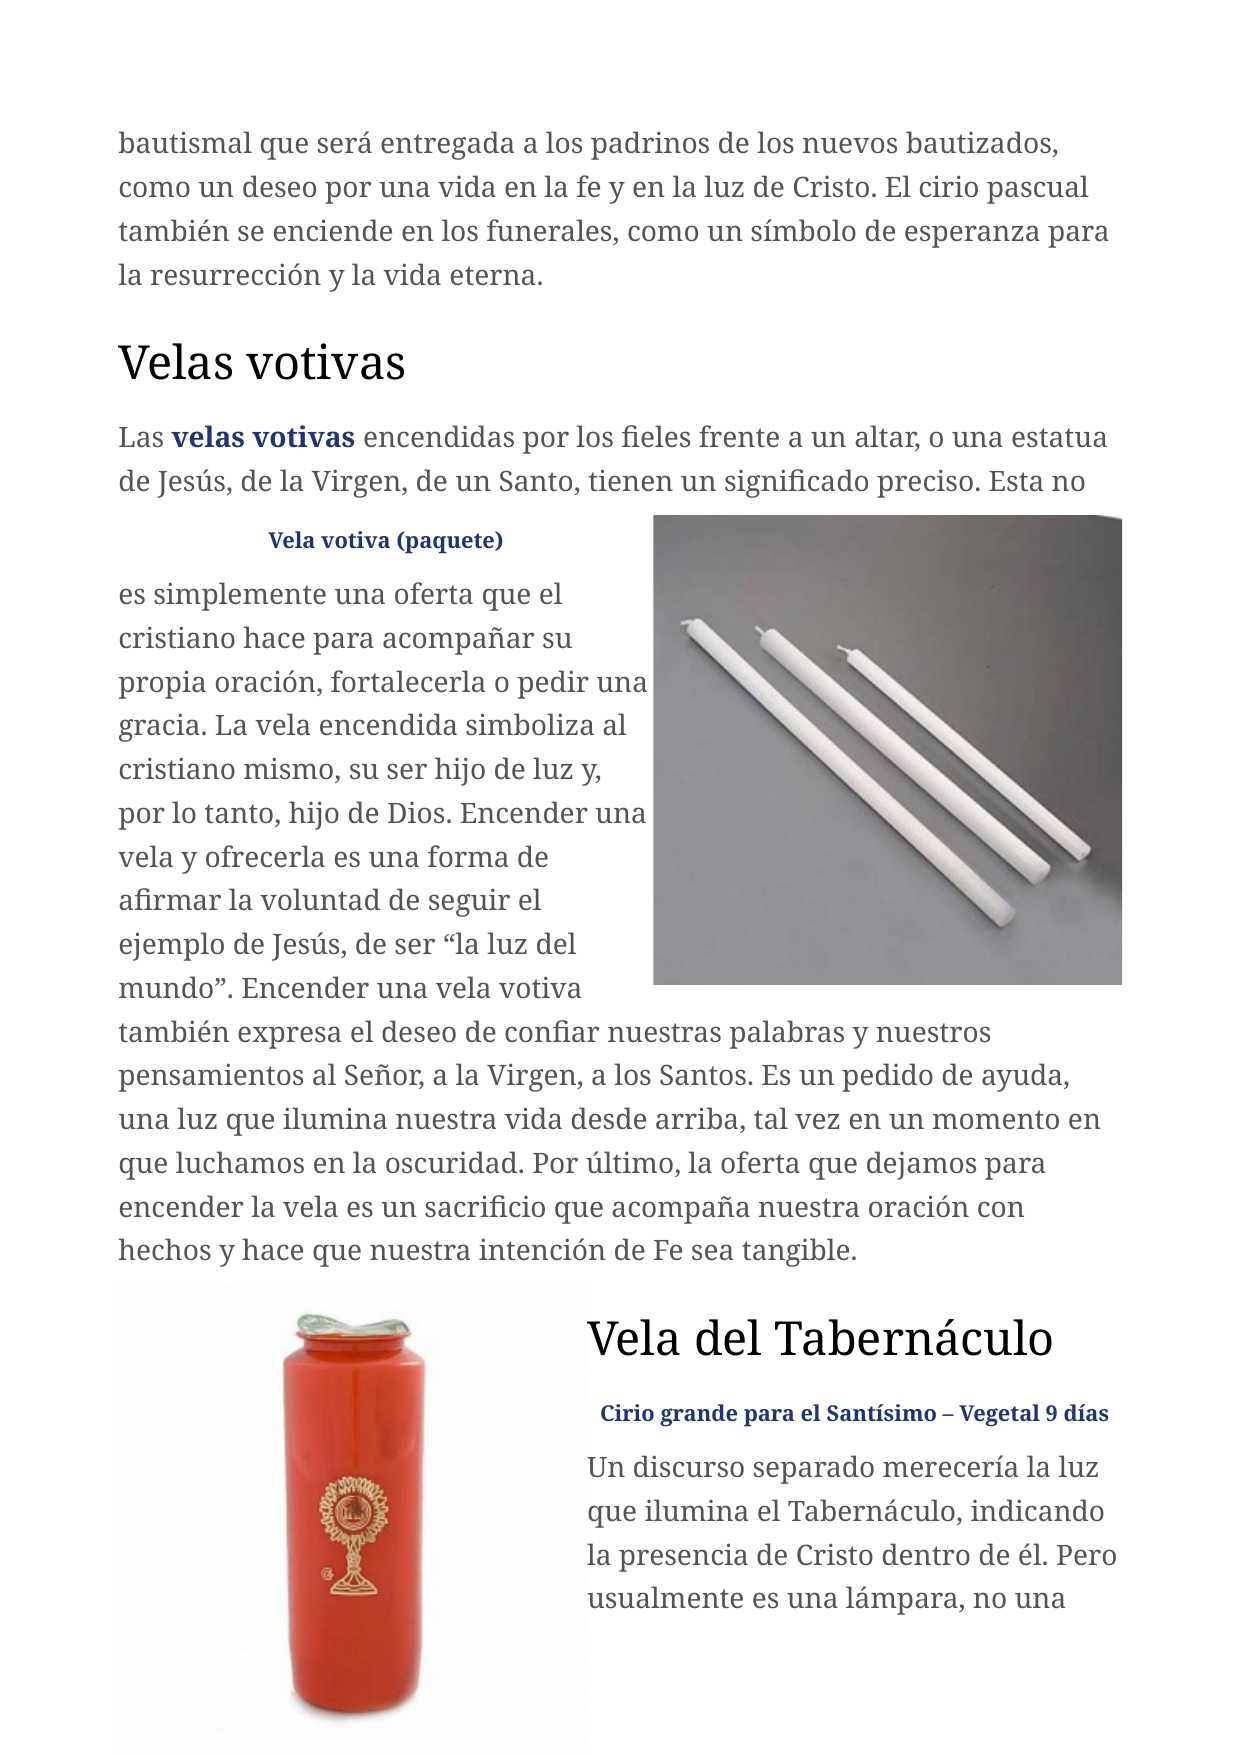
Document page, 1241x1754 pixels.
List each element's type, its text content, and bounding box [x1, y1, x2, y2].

picture [653, 515, 1123, 985]
text Vela votiva (paquete) [118, 515, 653, 554]
text bautismal que será entregada a los padrinos de los nuevos bautizados, como un deseo por una vida en la fe y en la luz de Cristo. El cirio pascual también se enciende en los funerales, como un símbolo de esperanza para la resurrección y la vida eterna. [118, 118, 1122, 293]
subtitle Velas votivas [118, 329, 1122, 393]
text Cirio grande para el Santísimo – Vegetal 9 días [587, 1388, 1122, 1427]
text es simplemente una oferta que el cristiano hace para acompañar su propia oración, fortalecerla o pedir una gracia. La vela encendida simboliza al cristiano mismo, su ser hijo de luz y, por lo tanto, hijo de Dios. Encender una vela y ofrecerla es una forma de afirmar la voluntad de seguir el ejemplo de Jesús, de ser “la luz del mundo”. Encender una vela votiva también expresa el deseo de confiar nuestras palabras y nuestros pensamientos al Señor, a la Virgen, a los Santos. Es un pedido de ayuda, una luz que ilumina nuestra vida desde arriba, tal vez en un momento en que luchamos en la oscuridad. Por último, la oferta que dejamos para encender la vela es un sacrificio que acompaña nuestra oración con hechos y hace que nuestra intención de Fe sea tangible. [118, 569, 1122, 1269]
picture [118, 1285, 587, 1754]
text Las velas votivas encendidas por los fieles frente a un altar, o una estatua de Jesús, de la Virgen, de un Santo, tienen un significado preciso. Esta no [118, 412, 1122, 500]
text Un discurso separado merecería la luz que ilumina el Tabernáculo, indicando la presencia de Cristo dentro de él. Pero usualmente es una lámpara, no una [587, 1442, 1122, 1617]
subtitle Vela del Tabernáculo [587, 1306, 1122, 1369]
